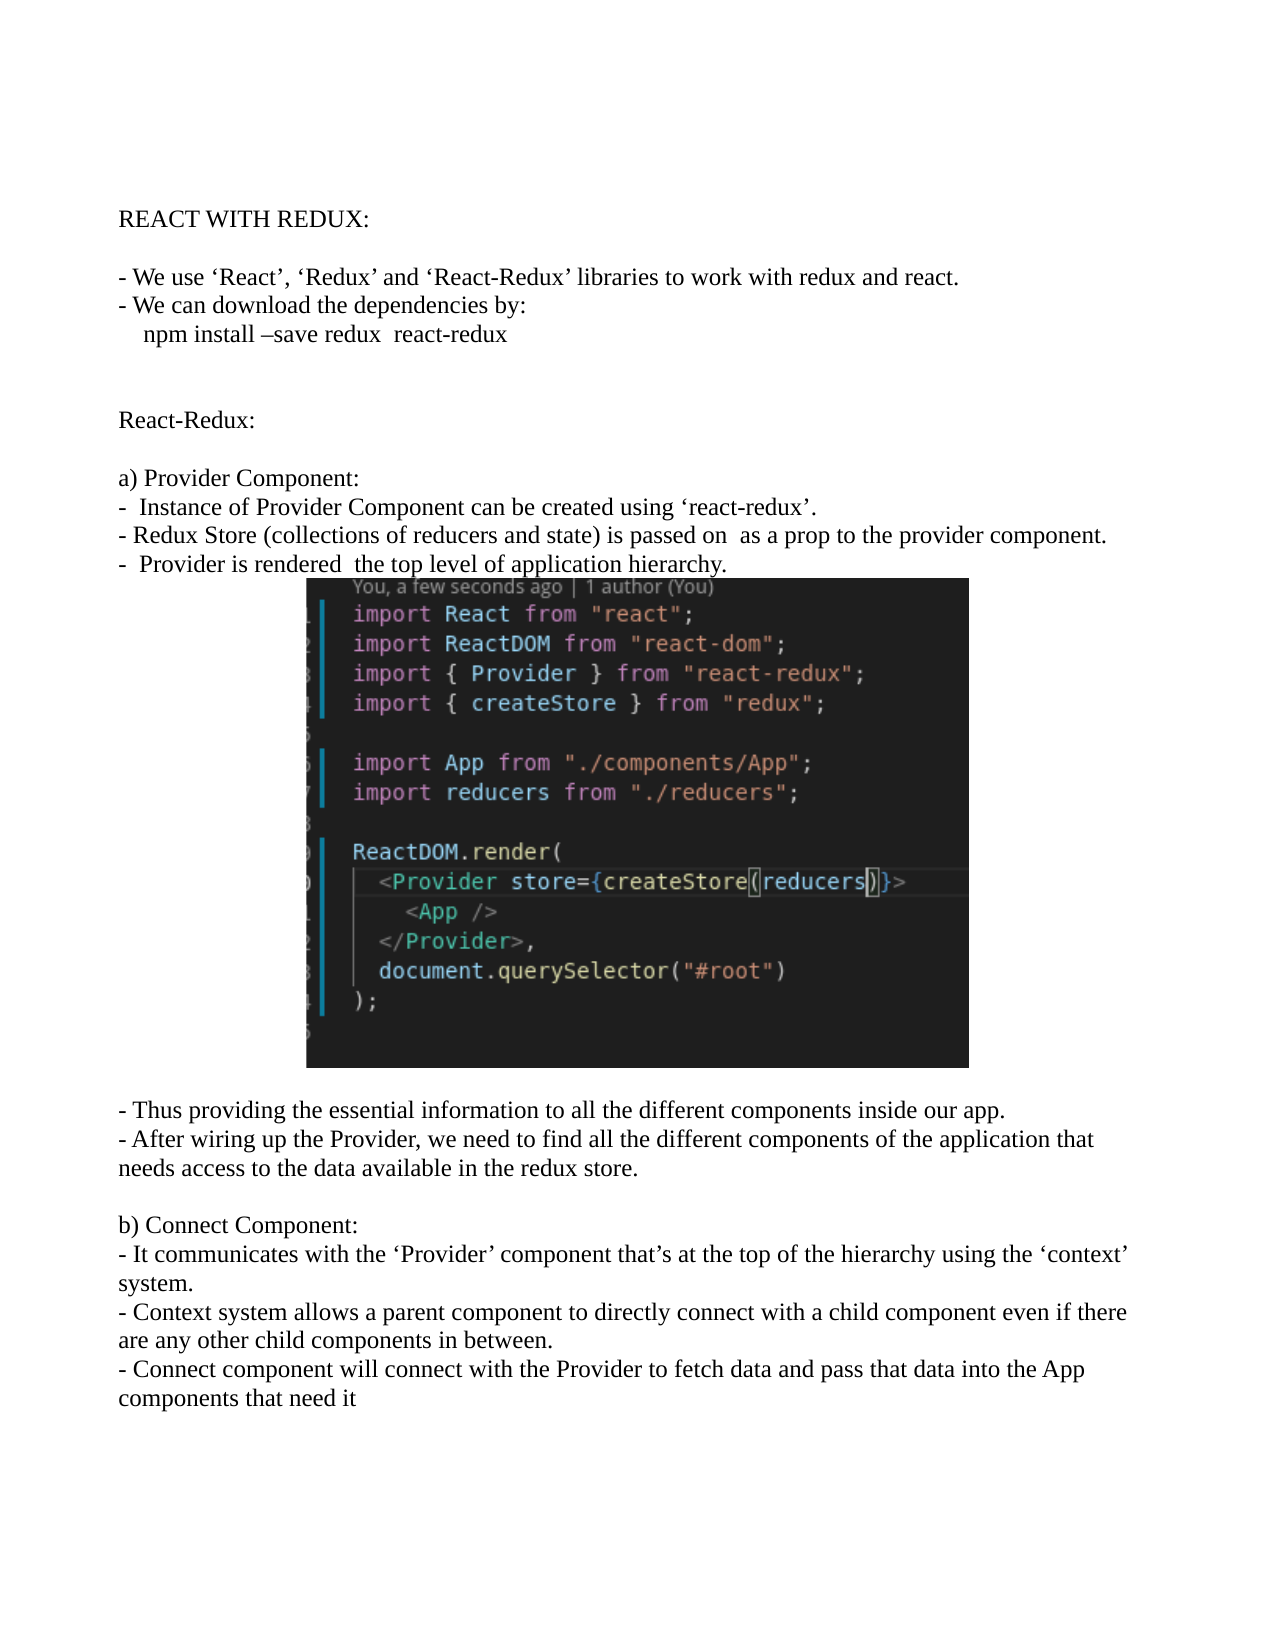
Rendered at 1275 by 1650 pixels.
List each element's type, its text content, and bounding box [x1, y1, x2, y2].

text - Context system allows a parent component to directly connect with a child component even if there are any other child components in between. [118, 1297, 1157, 1354]
text - After wiring up the Provider, we need to find all the different components of the application that needs access to the data available in the redux store. [118, 1124, 1157, 1182]
text a) Provider Component: [118, 463, 1157, 492]
text REACT WITH REDUX: [118, 204, 1157, 233]
text React-Redux: [118, 406, 1157, 434]
text - We can download the dependencies by: [118, 291, 1157, 319]
text b) Connect Component: [118, 1211, 1157, 1239]
text - Redux Store (collections of reducers and state) is passed on as a prop to the provider component. [118, 521, 1157, 549]
text - We use ‘React’, ‘Redux’ and ‘React-Redux’ libraries to work with redux and react. [118, 262, 1157, 291]
text - It communicates with the ‘Provider’ component that’s at the top of the hierarchy using the ‘context’ system. [118, 1239, 1157, 1297]
text - Connect component will connect with the Provider to fetch data and pass that data into the App components that need it [118, 1354, 1157, 1412]
text - Thus providing the essential information to all the different components inside our app. [118, 1096, 1157, 1124]
text - Instance of Provider Component can be created using ‘react-redux’. [118, 492, 1157, 521]
text - Provider is rendered the top level of application hierarchy. [118, 549, 1157, 578]
picture [306, 578, 969, 1068]
text npm install –save redux react-redux [118, 319, 1157, 348]
